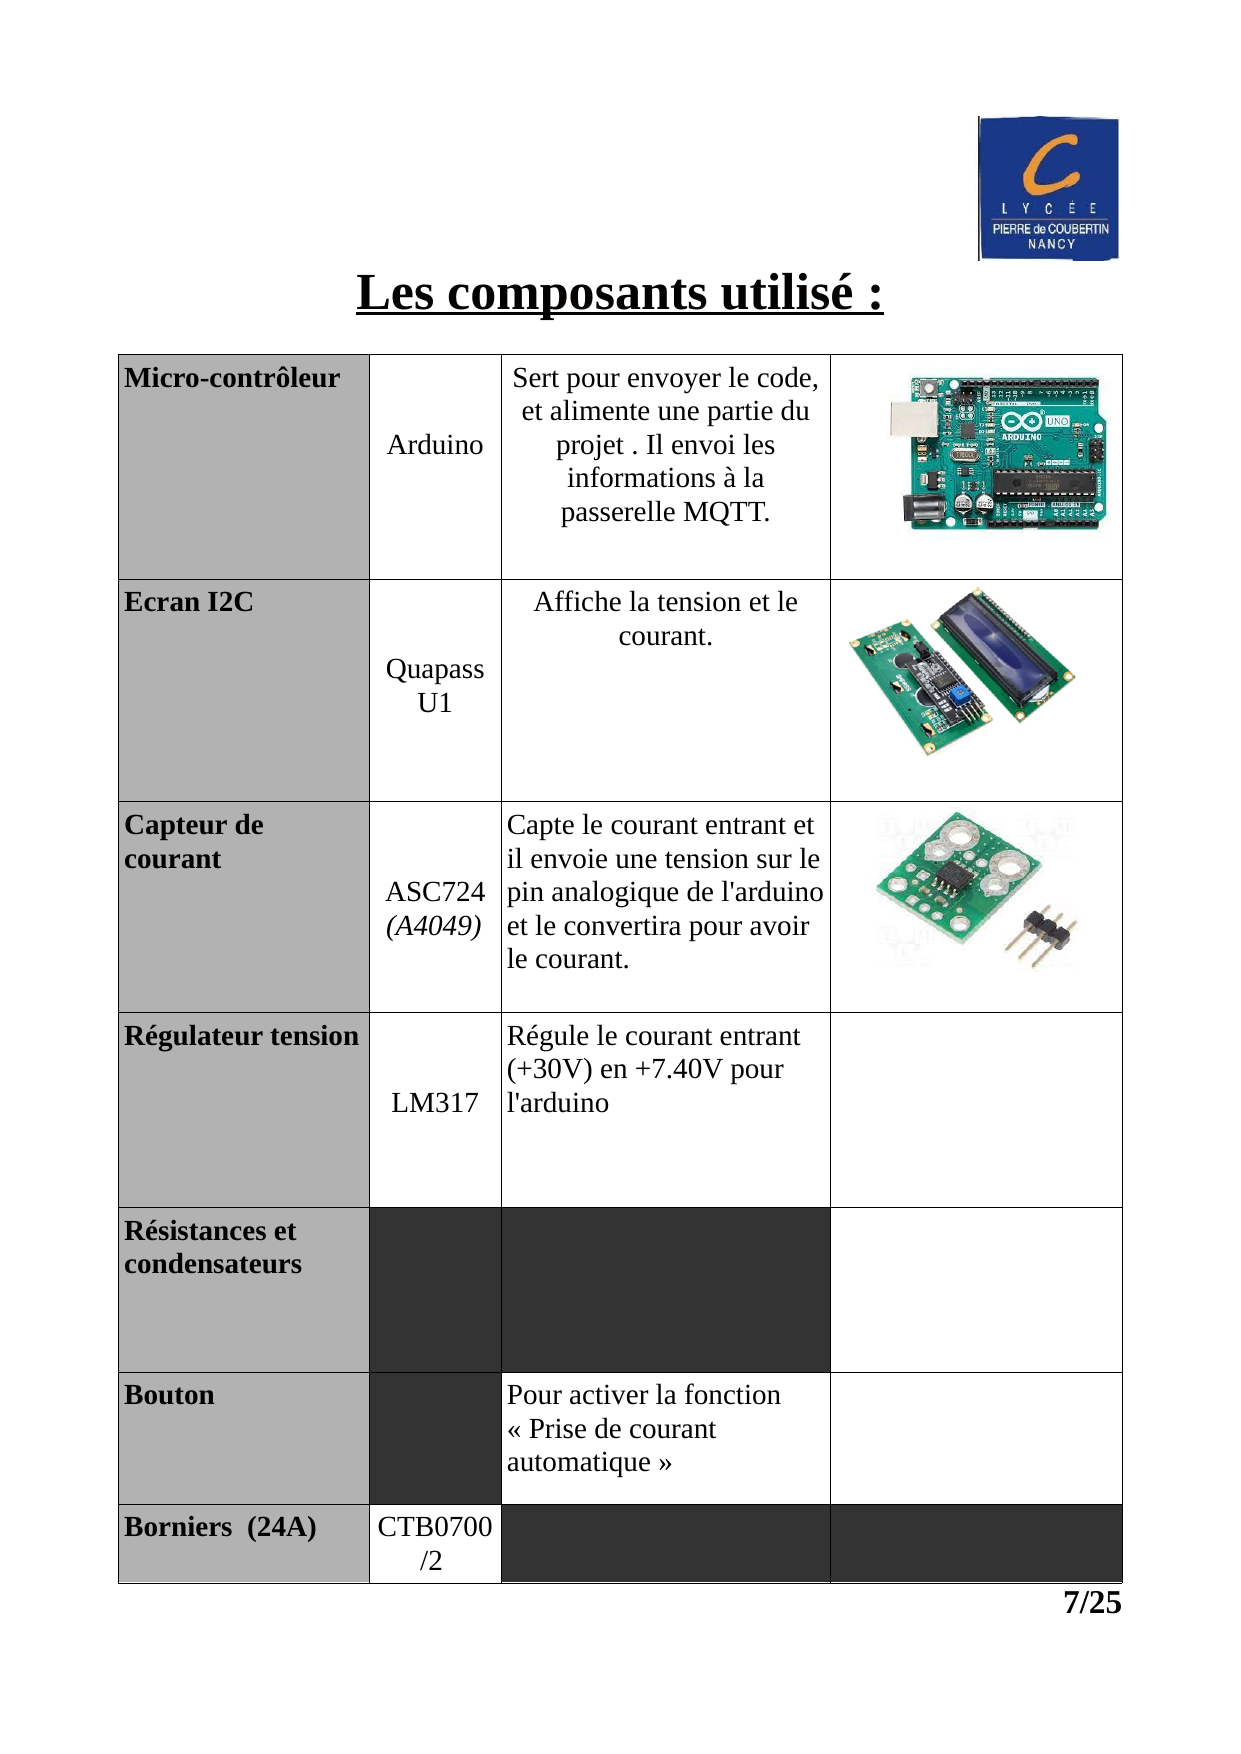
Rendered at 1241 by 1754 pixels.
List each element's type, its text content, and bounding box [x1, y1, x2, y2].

table_cell [370, 1208, 501, 1372]
table_cell [831, 1505, 1122, 1582]
table_cell Capteur de courant [119, 802, 369, 1012]
table_cell [831, 580, 1122, 584]
picture [845, 584, 1090, 763]
table_cell [831, 973, 1122, 1012]
table_cell [831, 585, 1122, 801]
table_cell Résistances et condensateurs [119, 1208, 369, 1372]
table_cell ASC724 (A4049) [370, 802, 501, 1012]
picture [866, 807, 1087, 973]
picture [879, 367, 1117, 540]
table_header Arduino [370, 355, 501, 579]
table_cell CTB0700/2 [370, 1505, 501, 1582]
table_cell Affiche la tension et le courant. [502, 580, 830, 801]
table_header Micro-contrôleur [119, 355, 369, 579]
table_cell [370, 1373, 501, 1504]
table_cell [502, 1505, 830, 1582]
table_cell [831, 802, 1122, 972]
table_header [831, 540, 1122, 579]
table_cell LM317 [370, 1013, 501, 1207]
picture [975, 116, 1120, 261]
table_cell Bouton [119, 1373, 369, 1504]
table_cell Capte le courant entrant et il envoie une tension sur le pin analogique de l'arduino et le convertira pour avoir le courant. [502, 802, 830, 1012]
text Les composants utilisé : [118, 118, 1122, 321]
table_cell [831, 1373, 1122, 1504]
table_cell Quapass U1 [370, 580, 501, 801]
table_cell [831, 1208, 1122, 1372]
table_cell Ecran I2C [119, 580, 369, 801]
table_header Sert pour envoyer le code, et alimente une partie du projet . Il envoi les informations à la passerelle MQTT. [502, 355, 830, 579]
table_cell [831, 1013, 1122, 1207]
table_cell Régule le courant entrant (+30V) en +7.40V pour l'arduino [502, 1013, 830, 1207]
table_cell Pour activer la fonction « Prise de courant automatique » [502, 1373, 830, 1504]
table_header [831, 355, 1122, 539]
table_cell Régulateur tension [119, 1013, 369, 1207]
table_cell Borniers (24A) [119, 1505, 369, 1582]
text 7/25 [118, 1584, 1122, 1621]
table_cell [502, 1208, 830, 1372]
